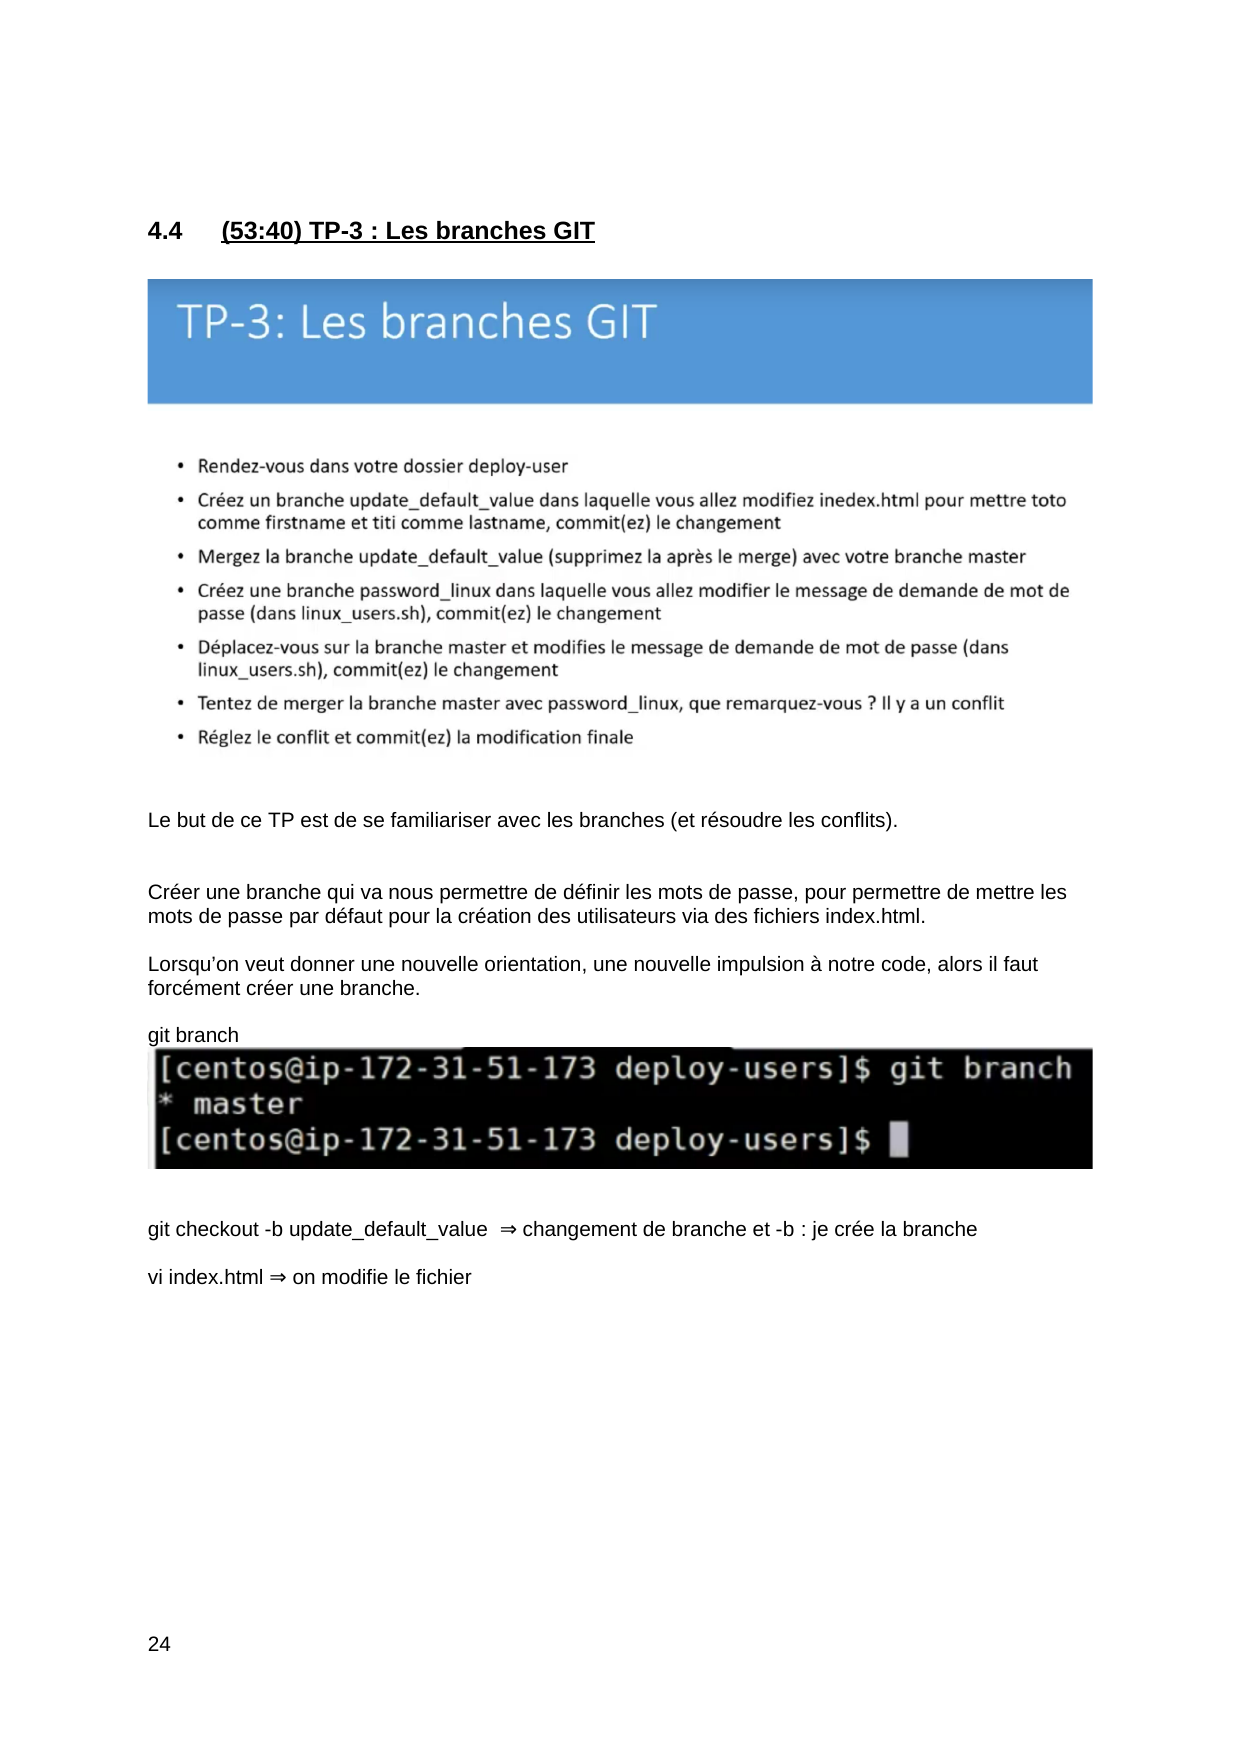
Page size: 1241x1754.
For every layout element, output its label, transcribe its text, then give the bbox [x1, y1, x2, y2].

text Lorsqu’on veut donner une nouvelle orientation, une nouvelle impulsion à notre code, alors il faut forcément créer une branche. [148, 951, 1093, 999]
picture [147, 1047, 1093, 1169]
text Le but de ce TP est de se familiariser avec les branches (et résoudre les conflits). [148, 808, 1093, 832]
text Créer une branche qui va nous permettre de définir les mots de passe, pour permettre de mettre les mots de passe par défaut pour la création des utilisateurs via des fichiers index.html. [148, 879, 1093, 927]
subtitle (53:40) TP-3 : Les branches GIT [148, 216, 1093, 245]
picture [147, 279, 1093, 760]
text git branch [148, 1023, 1093, 1047]
text git checkout -b update_default_value ⇒ changement de branche et -b : je crée la branche [148, 1217, 1093, 1241]
text vi index.html ⇒ on modifie le fichier [148, 1265, 1093, 1289]
